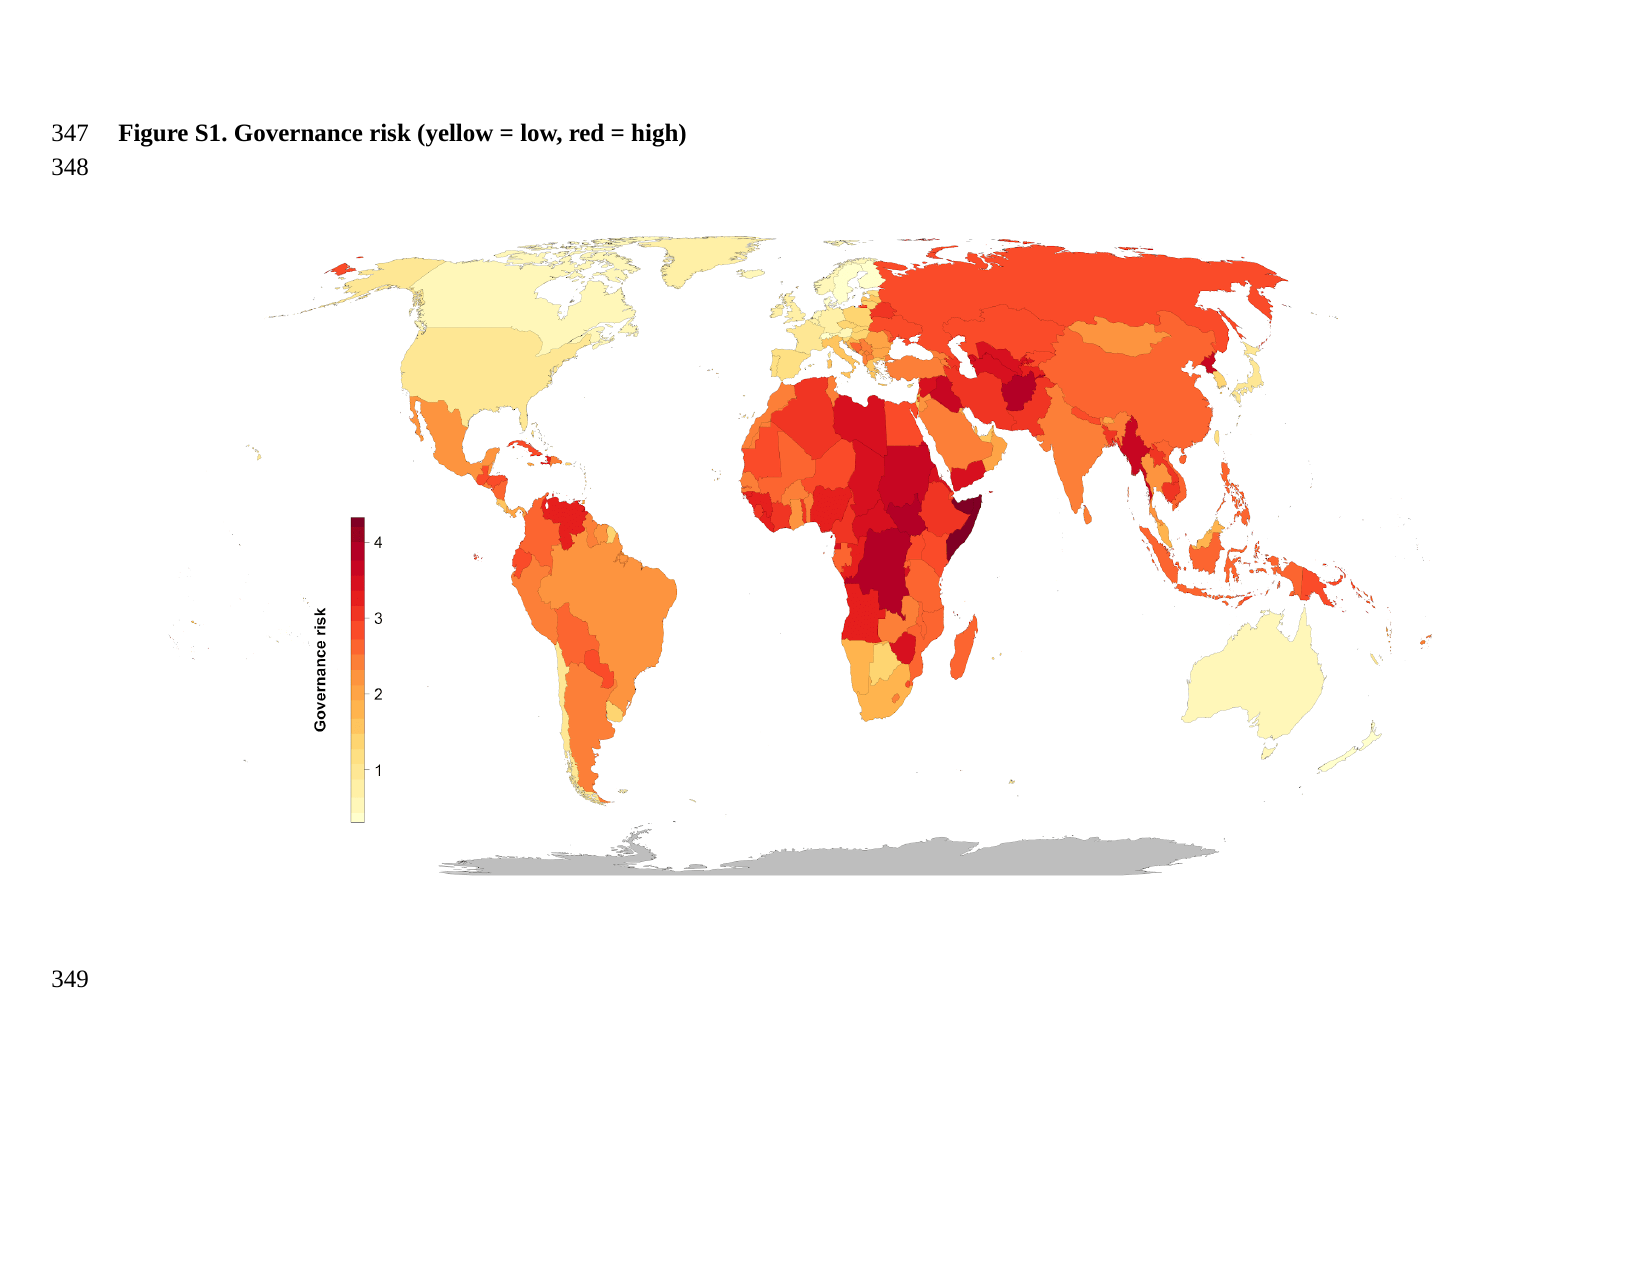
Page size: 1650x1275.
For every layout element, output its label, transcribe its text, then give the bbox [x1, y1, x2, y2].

text Figure S1. Governance risk (yellow = low, red = high) [118, 118, 1532, 147]
